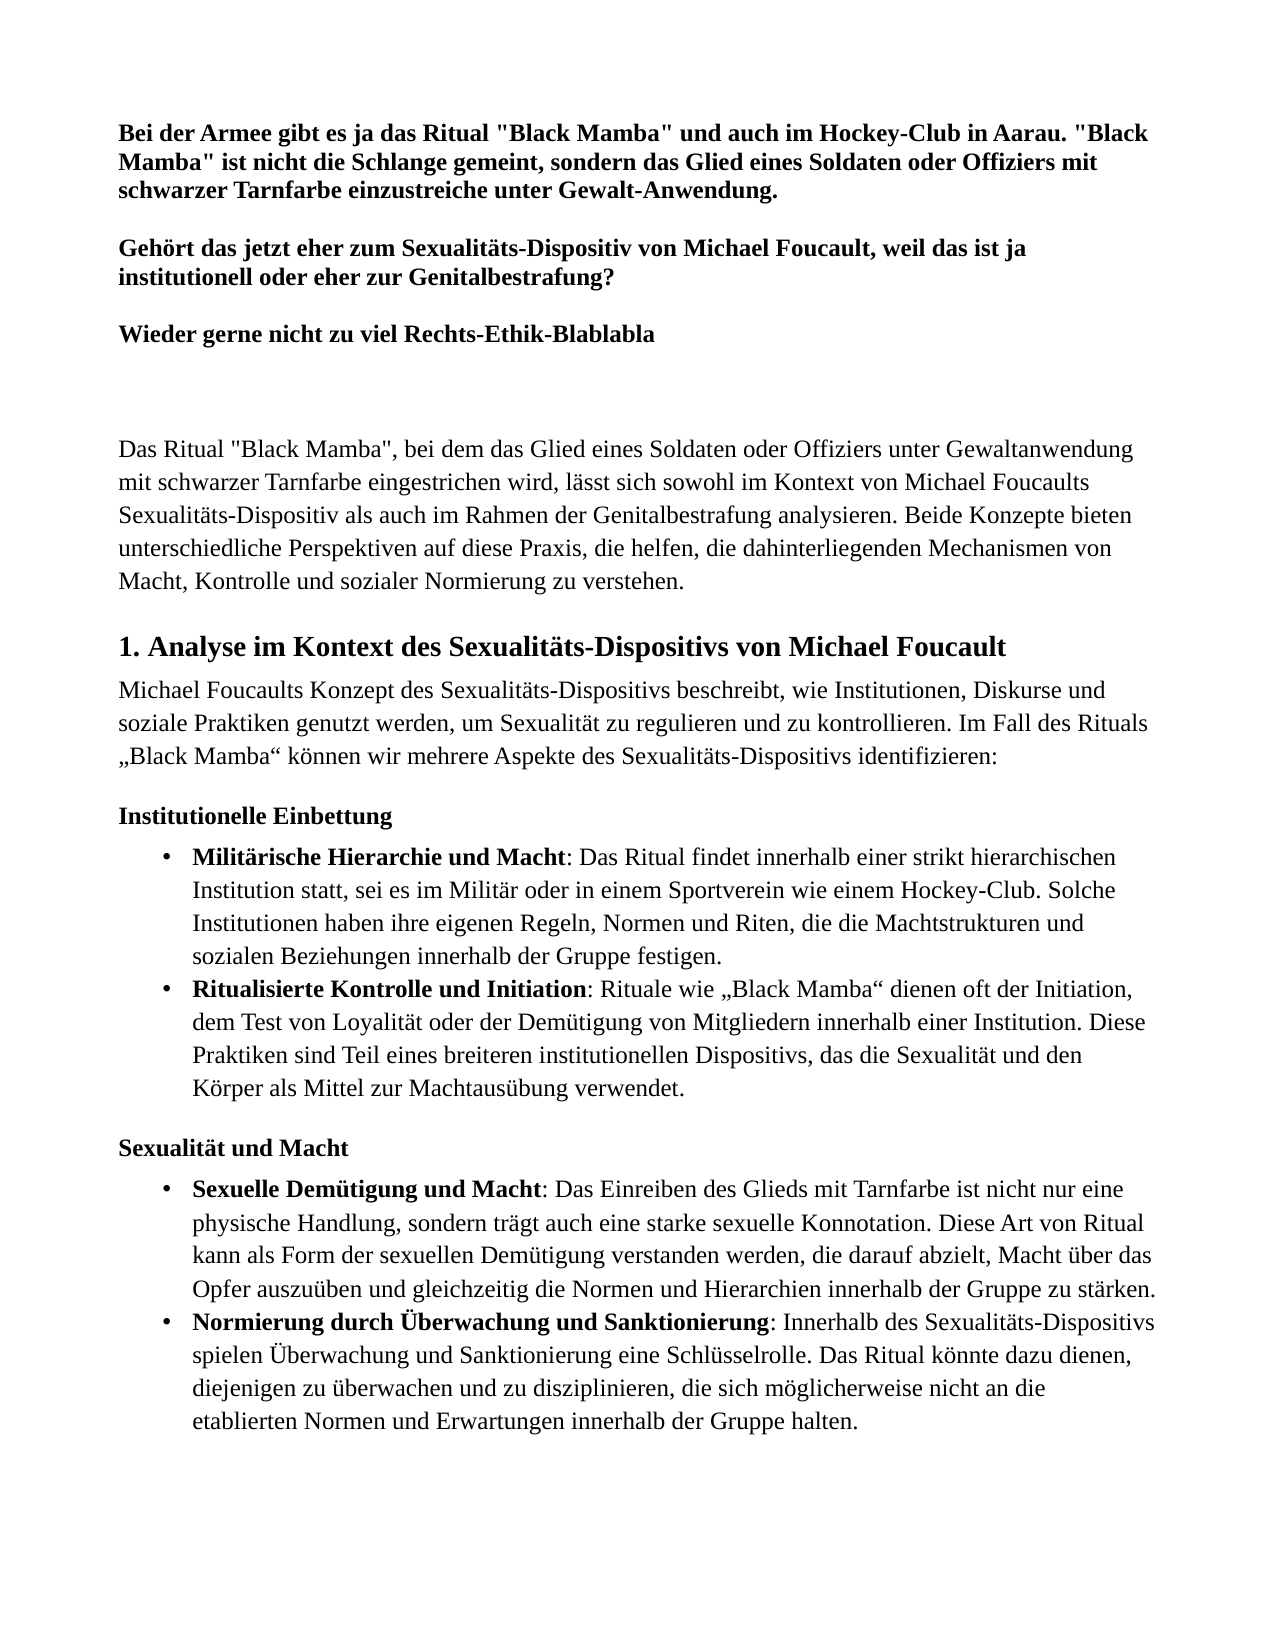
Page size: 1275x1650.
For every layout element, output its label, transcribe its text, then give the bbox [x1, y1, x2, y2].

text Das Ritual "Black Mamba", bei dem das Glied eines Soldaten oder Offiziers unter Gewaltanwendung mit schwarzer Tarnfarbe eingestrichen wird, lässt sich sowohl im Kontext von Michael Foucaults Sexualitäts-Dispositiv als auch im Rahmen der Genitalbestrafung analysieren. Beide Konzepte bieten unterschiedliche Perspektiven auf diese Praxis, die helfen, die dahinterliegenden Mechanismen von Macht, Kontrolle und sozialer Normierung zu verstehen. [118, 434, 1157, 595]
subtitle 1. Analyse im Kontext des Sexualitäts-Dispositivs von Michael Foucault [118, 629, 1157, 662]
text Michael Foucaults Konzept des Sexualitäts-Dispositivs beschreibt, wie Institutionen, Diskurse und soziale Praktiken genutzt werden, um Sexualität zu regulieren und zu kontrollieren. Im Fall des Rituals „Black Mamba“ können wir mehrere Aspekte des Sexualitäts-Dispositivs identifizieren: [118, 675, 1157, 769]
subtitle Sexualität und Macht [118, 1133, 1157, 1162]
subtitle Institutionelle Einbettung [118, 801, 1157, 829]
list Ritualisierte Kontrolle und Initiation: Rituale wie „Black Mamba“ dienen oft der Initiation, dem Test von Loyalität oder der Demütigung von Mitgliedern innerhalb einer Institution. Diese Praktiken sind Teil eines breiteren institutionellen Dispositivs, das die Sexualität und den Körper als Mittel zur Machtausübung verwendet. [162, 974, 1157, 1102]
text Bei der Armee gibt es ja das Ritual "Black Mamba" und auch im Hockey-Club in Aarau. "Black Mamba" ist nicht die Schlange gemeint, sondern das Glied eines Soldaten oder Offiziers mit schwarzer Tarnfarbe einzustreiche unter Gewalt-Anwendung. [118, 118, 1157, 204]
text Wieder gerne nicht zu viel Rechts-Ethik-Blablabla [118, 319, 1157, 348]
list Sexuelle Demütigung und Macht: Das Einreiben des Glieds mit Tarnfarbe ist nicht nur eine physische Handlung, sondern trägt auch eine starke sexuelle Konnotation. Diese Art von Ritual kann als Form der sexuellen Demütigung verstanden werden, die darauf abzielt, Macht über das Opfer auszuüben und gleichzeitig die Normen und Hierarchien innerhalb der Gruppe zu stärken. [162, 1174, 1157, 1302]
text Gehört das jetzt eher zum Sexualitäts-Dispositiv von Michael Foucault, weil das ist ja institutionell oder eher zur Genitalbestrafung? [118, 233, 1157, 291]
list Militärische Hierarchie und Macht: Das Ritual findet innerhalb einer strikt hierarchischen Institution statt, sei es im Militär oder in einem Sportverein wie einem Hockey-Club. Solche Institutionen haben ihre eigenen Regeln, Normen und Riten, die die Machtstrukturen und sozialen Beziehungen innerhalb der Gruppe festigen. [162, 842, 1157, 970]
list Normierung durch Überwachung und Sanktionierung: Innerhalb des Sexualitäts-Dispositivs spielen Überwachung und Sanktionierung eine Schlüsselrolle. Das Ritual könnte dazu dienen, diejenigen zu überwachen und zu disziplinieren, die sich möglicherweise nicht an die etablierten Normen und Erwartungen innerhalb der Gruppe halten. [162, 1307, 1157, 1434]
